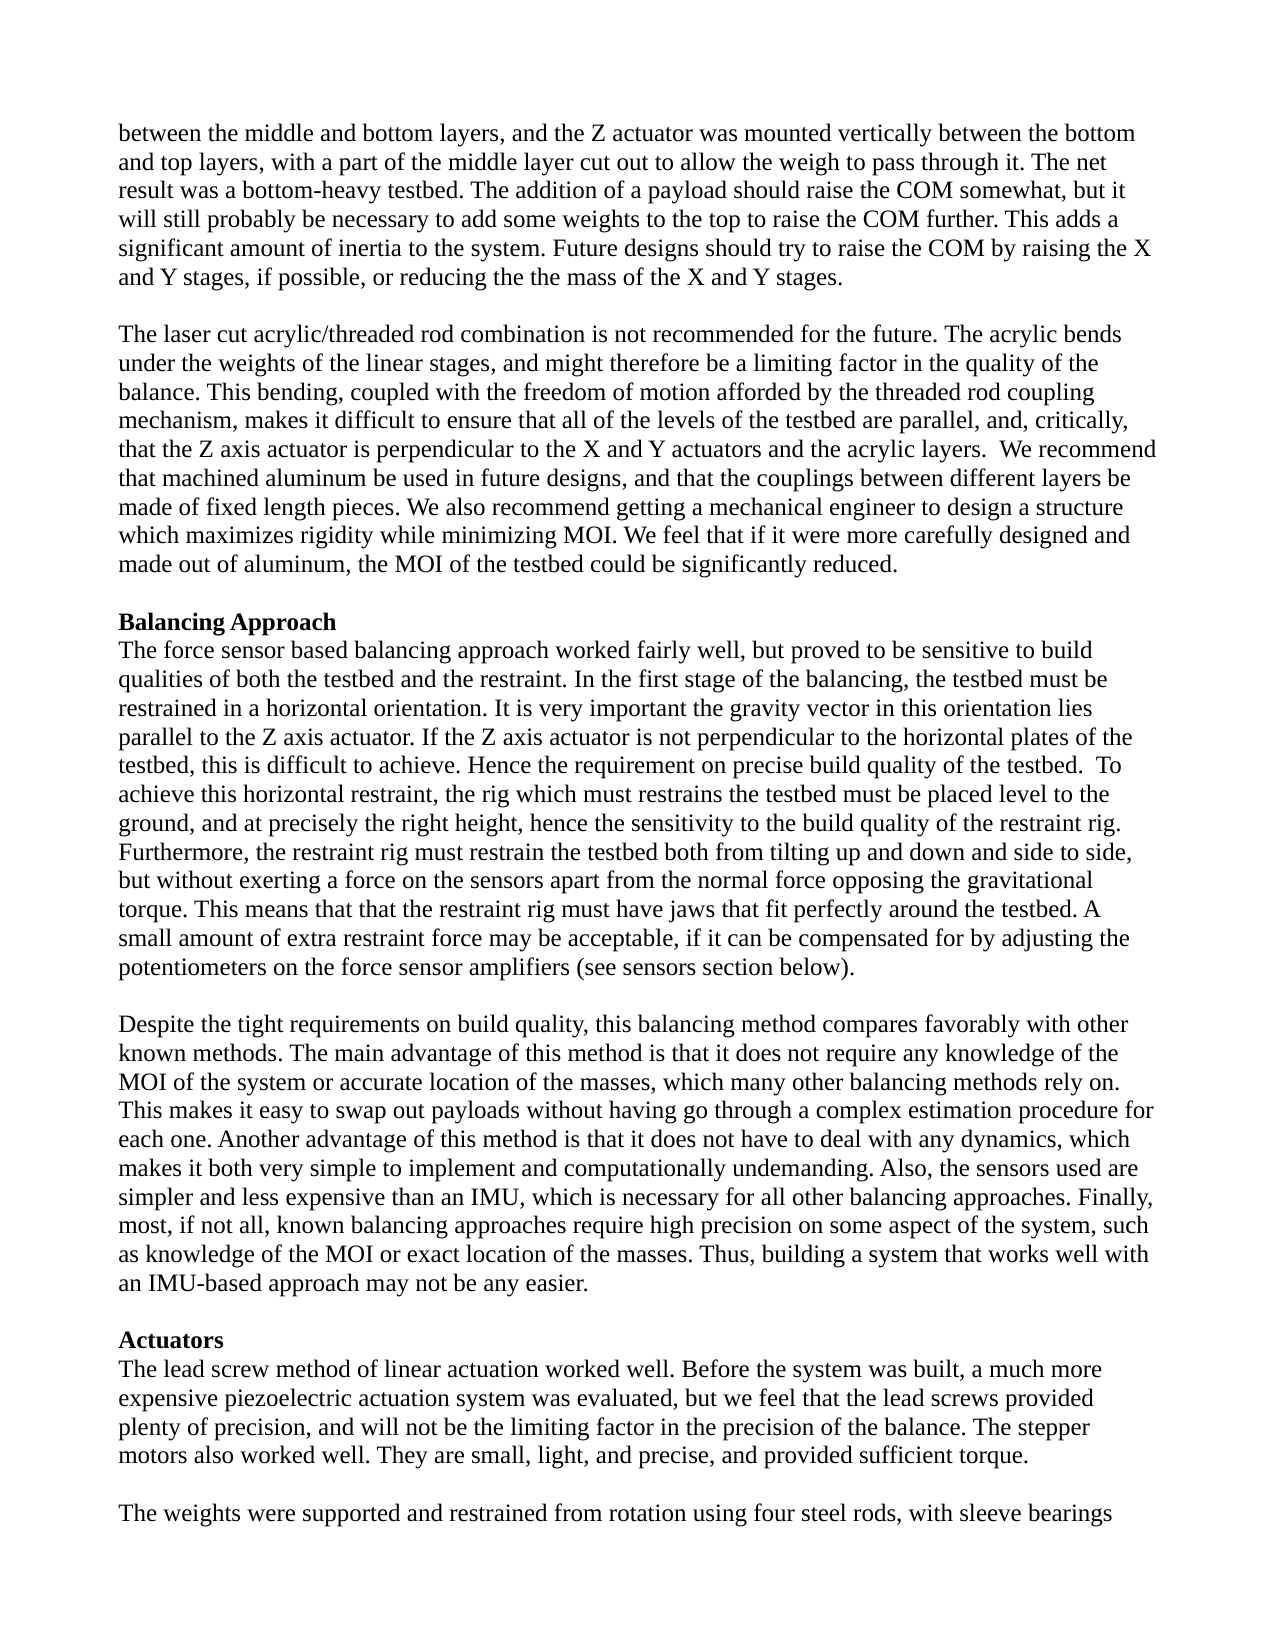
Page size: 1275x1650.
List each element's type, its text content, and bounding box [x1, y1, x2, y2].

text The lead screw method of linear actuation worked well. Before the system was built, a much more expensive piezoelectric actuation system was evaluated, but we feel that the lead screws provided plenty of precision, and will not be the limiting factor in the precision of the balance. The stepper motors also worked well. They are small, light, and precise, and provided sufficient torque. [118, 1354, 1157, 1469]
text between the middle and bottom layers, and the Z actuator was mounted vertically between the bottom and top layers, with a part of the middle layer cut out to allow the weigh to pass through it. The net result was a bottom-heavy testbed. The addition of a payload should raise the COM somewhat, but it will still probably be necessary to add some weights to the top to raise the COM further. This adds a significant amount of inertia to the system. Future designs should try to raise the COM by raising the X and Y stages, if possible, or reducing the the mass of the X and Y stages. [118, 118, 1157, 291]
text The weights were supported and restrained from rotation using four steel rods, with sleeve bearings [118, 1498, 1157, 1527]
text Despite the tight requirements on build quality, this balancing method compares favorably with other known methods. The main advantage of this method is that it does not require any knowledge of the MOI of the system or accurate location of the masses, which many other balancing methods rely on. This makes it easy to swap out payloads without having go through a complex estimation procedure for each one. Another advantage of this method is that it does not have to deal with any dynamics, which makes it both very simple to implement and computationally undemanding. Also, the sensors used are simpler and less expensive than an IMU, which is necessary for all other balancing approaches. Finally, most, if not all, known balancing approaches require high precision on some aspect of the system, such as knowledge of the MOI or exact location of the masses. Thus, building a system that works well with an IMU-based approach may not be any easier. [118, 1009, 1157, 1297]
text The laser cut acrylic/threaded rod combination is not recommended for the future. The acrylic bends under the weights of the linear stages, and might therefore be a limiting factor in the quality of the balance. This bending, coupled with the freedom of motion afforded by the threaded rod coupling mechanism, makes it difficult to ensure that all of the levels of the testbed are parallel, and, critically, that the Z axis actuator is perpendicular to the X and Y actuators and the acrylic layers. We recommend that machined aluminum be used in future designs, and that the couplings between different layers be made of fixed length pieces. We also recommend getting a mechanical engineer to design a structure which maximizes rigidity while minimizing MOI. We feel that if it were more carefully designed and made out of aluminum, the MOI of the testbed could be significantly reduced. [118, 319, 1157, 578]
text The force sensor based balancing approach worked fairly well, but proved to be sensitive to build qualities of both the testbed and the restraint. In the first stage of the balancing, the testbed must be restrained in a horizontal orientation. It is very important the gravity vector in this orientation lies parallel to the Z axis actuator. If the Z axis actuator is not perpendicular to the horizontal plates of the testbed, this is difficult to achieve. Hence the requirement on precise build quality of the testbed. To achieve this horizontal restraint, the rig which must restrains the testbed must be placed level to the ground, and at precisely the right height, hence the sensitivity to the build quality of the restraint rig. Furthermore, the restraint rig must restrain the testbed both from tilting up and down and side to side, but without exerting a force on the sensors apart from the normal force opposing the gravitational torque. This means that that the restraint rig must have jaws that fit perfectly around the testbed. A small amount of extra restraint force may be acceptable, if it can be compensated for by adjusting the potentiometers on the force sensor amplifiers (see sensors section below). [118, 636, 1157, 981]
text Actuators [118, 1326, 1157, 1354]
text Balancing Approach [118, 607, 1157, 636]
